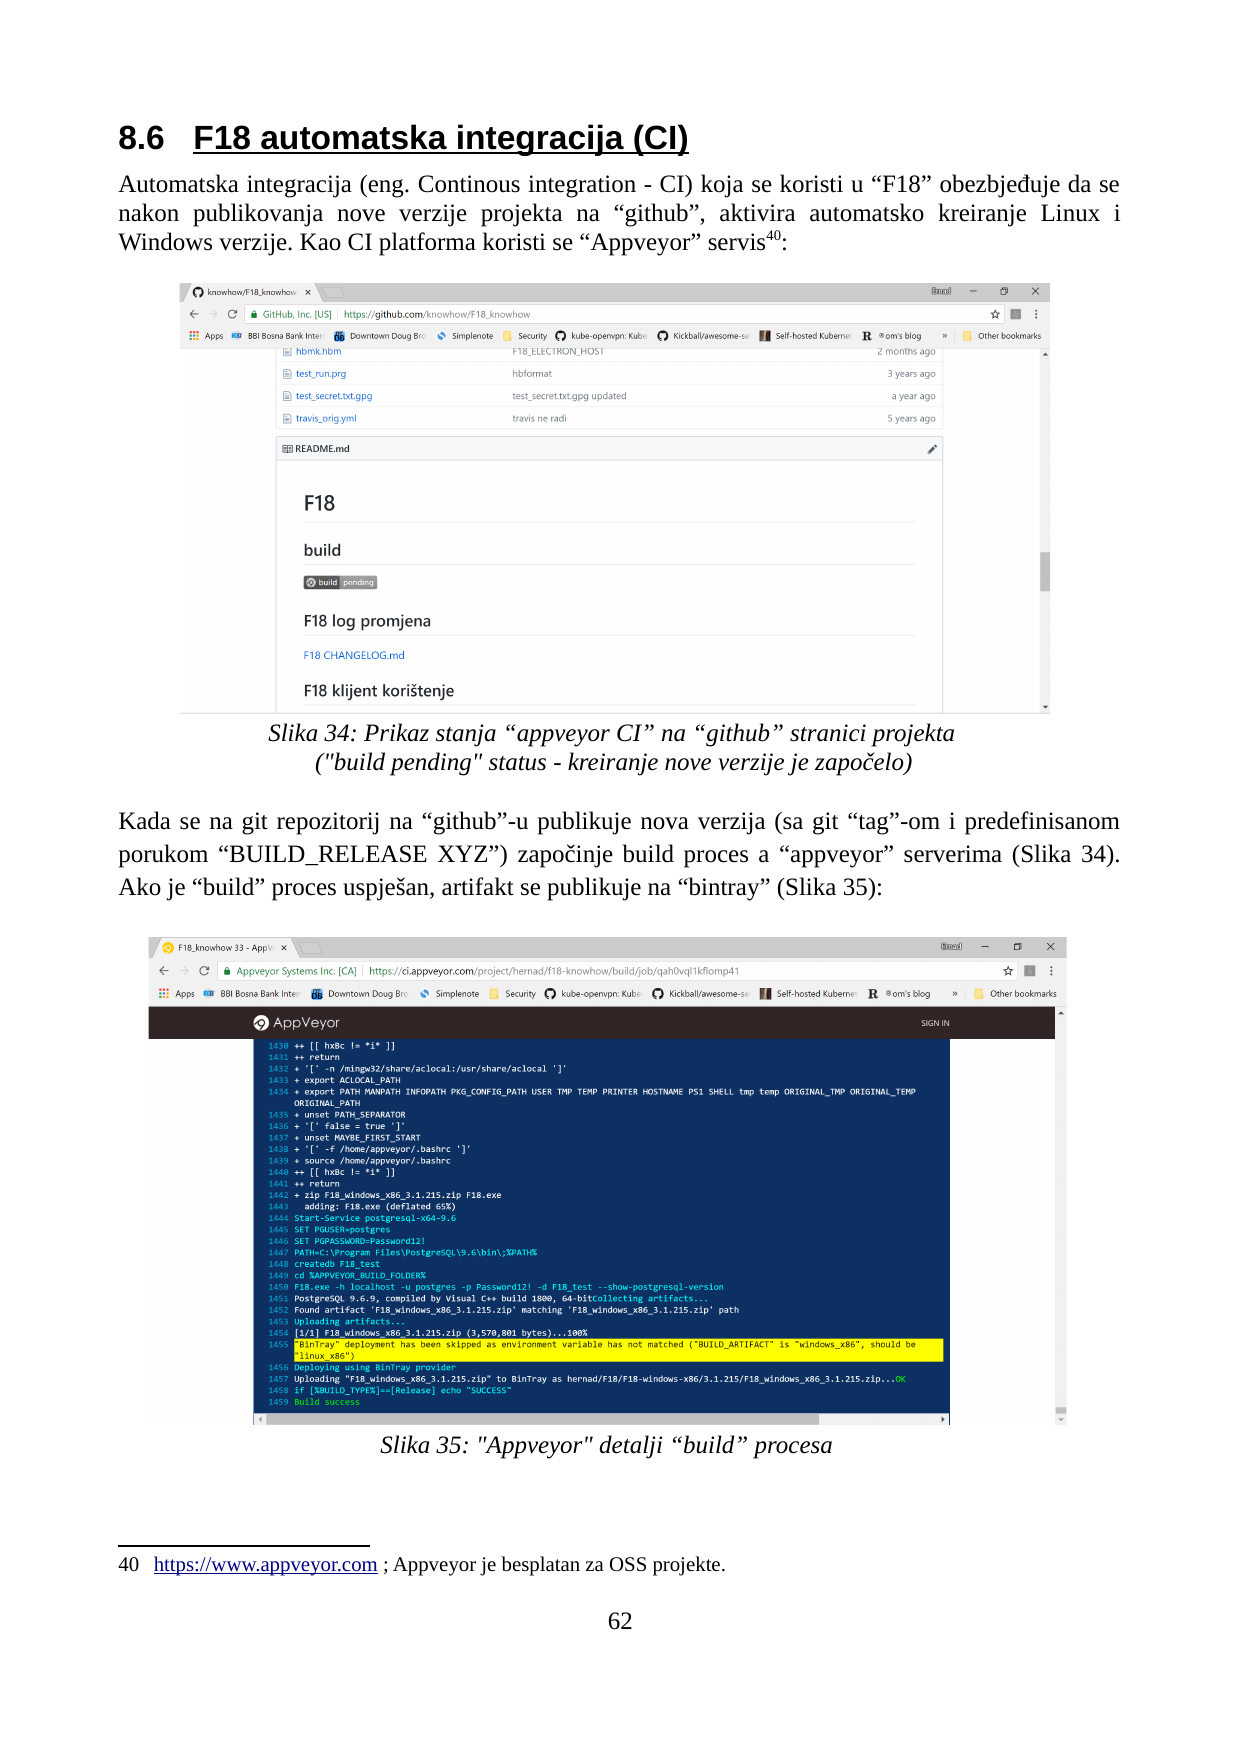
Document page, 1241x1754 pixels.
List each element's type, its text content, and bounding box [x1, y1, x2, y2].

picture [179, 283, 1050, 714]
text Slika 35: "Appveyor" detalji “build” procesa [148, 1425, 1067, 1459]
subtitle F18 automatska integracija (CI) [118, 118, 1122, 157]
picture [148, 937, 1067, 1425]
text Slika 34: Prikaz stanja “appveyor CI” na “github” stranici projekta ("build pending" status - kreiranje nove verzije je započelo) [179, 714, 1050, 776]
text https://www.appveyor.com ; Appveyor je besplatan za OSS projekte. [118, 1552, 1122, 1576]
text Kada se na git repozitorij na “github”-u publikuje nova verzija (sa git “tag”-om i predefinisanom porukom “BUILD_RELEASE XYZ”) započinje build proces a “appveyor” serverima (Slika 34). Ako je “build” proces uspješan, artifakt se publikuje na “bintray” (Slika 35): [118, 773, 1122, 901]
text Automatska integracija (eng. Continous integration - CI) koja se koristi u “F18” obezbjeđuje da se nakon publikovanja nove verzije projekta na “github”, aktivira automatsko kreiranje Linux i Windows verzije. Kao CI platforma koristi se “Appveyor” servis: [118, 169, 1122, 256]
